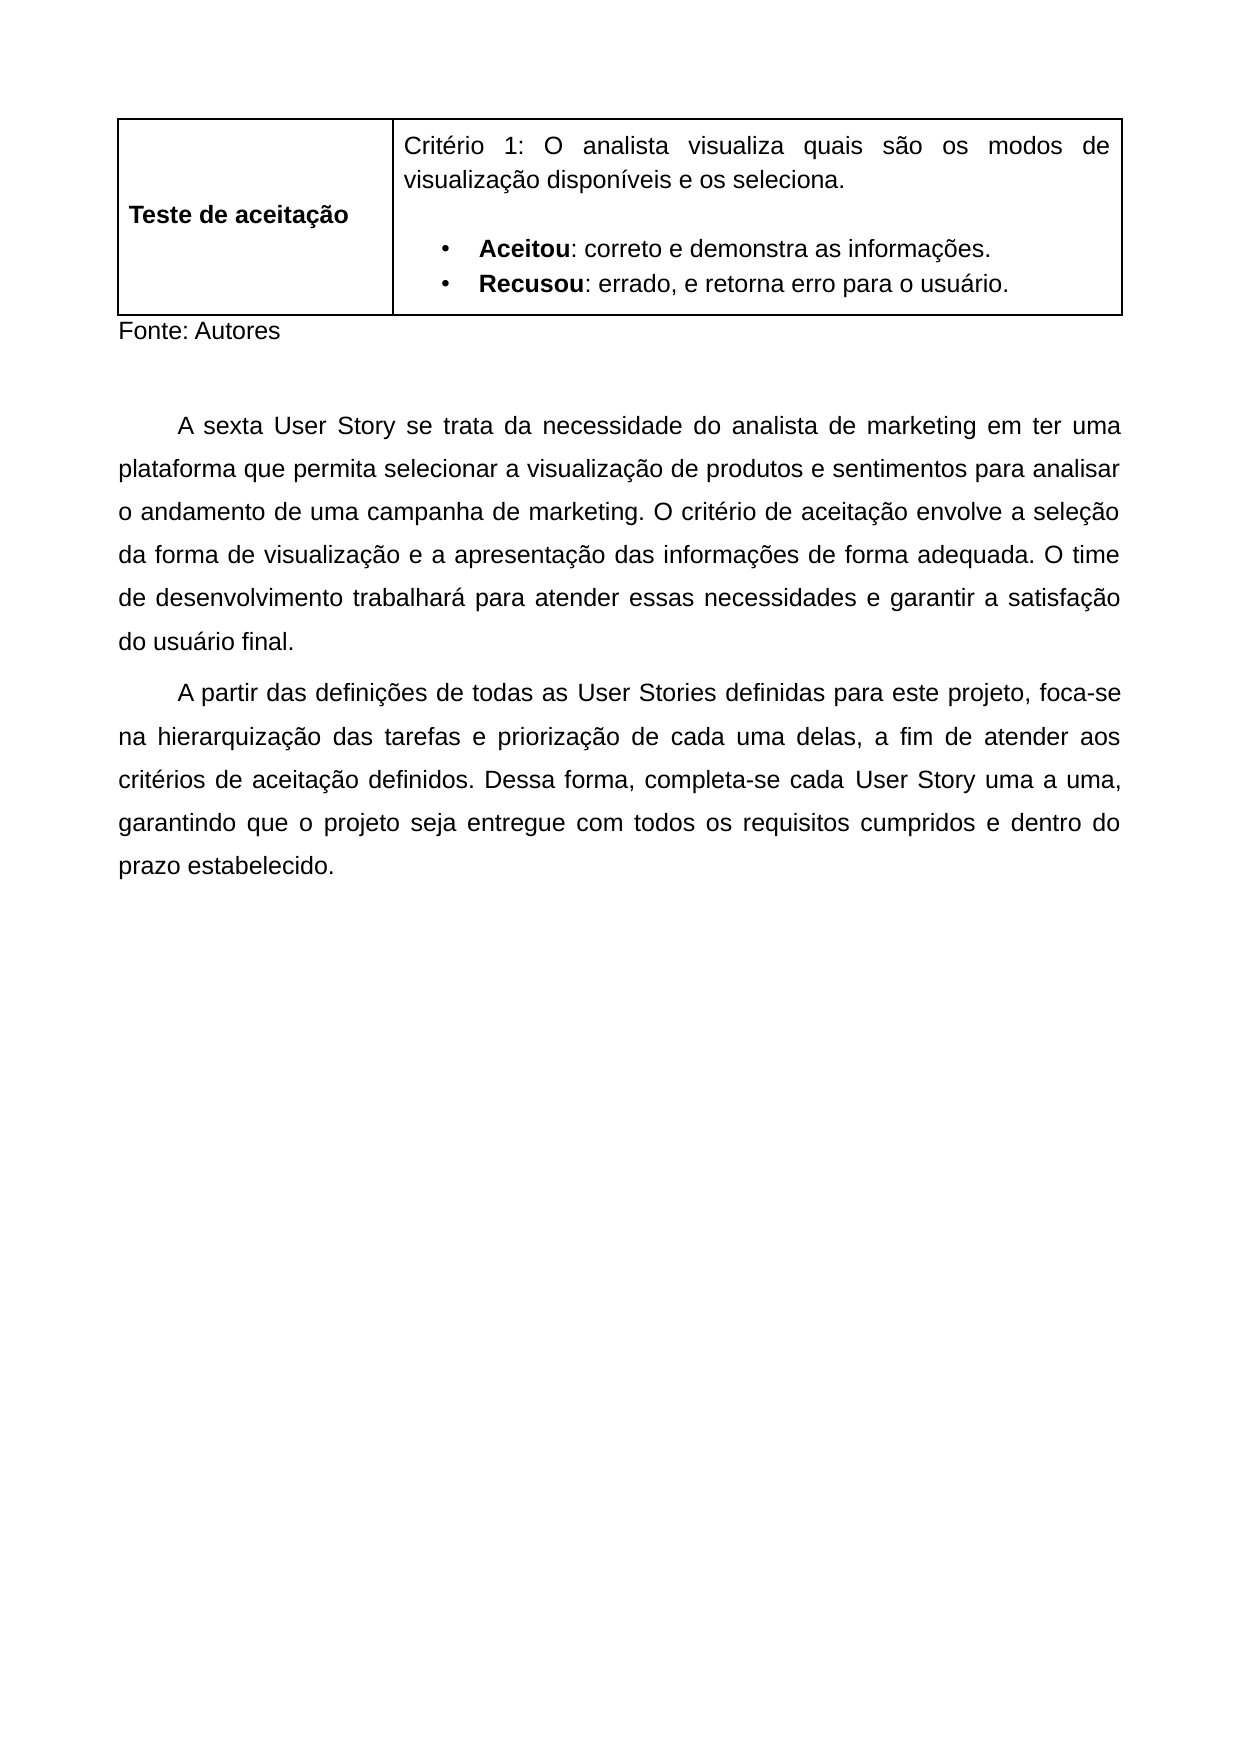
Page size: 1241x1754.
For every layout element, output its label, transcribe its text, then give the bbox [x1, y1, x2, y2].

text A sexta User Story se trata da necessidade do analista de marketing em ter uma plataforma que permita selecionar a visualização de produtos e sentimentos para analisar o andamento de uma campanha de marketing. O critério de aceitação envolve a seleção da forma de visualização e a apresentação das informações de forma adequada. O time de desenvolvimento trabalhará para atender essas necessidades e garantir a satisfação do usuário final. [118, 411, 1122, 655]
text Fonte: Autores [118, 316, 1122, 344]
table_cell Critério 1: O analista visualiza quais são os modos de visualização disponíveis e os seleciona. Aceitou: correto e demonstra as informações. Recusou: errado, e retorna erro para o usuário. [394, 120, 1121, 314]
text A partir das definições de todas as User Stories definidas para este projeto, foca-se na hierarquização das tarefas e priorização de cada uma delas, a fim de atender aos critérios de aceitação definidos. Dessa forma, completa-se cada User Story uma a uma, garantindo que o projeto seja entregue com todos os requisitos cumpridos e dentro do prazo estabelecido. [118, 678, 1122, 879]
table_cell Teste de aceitação [119, 120, 392, 314]
